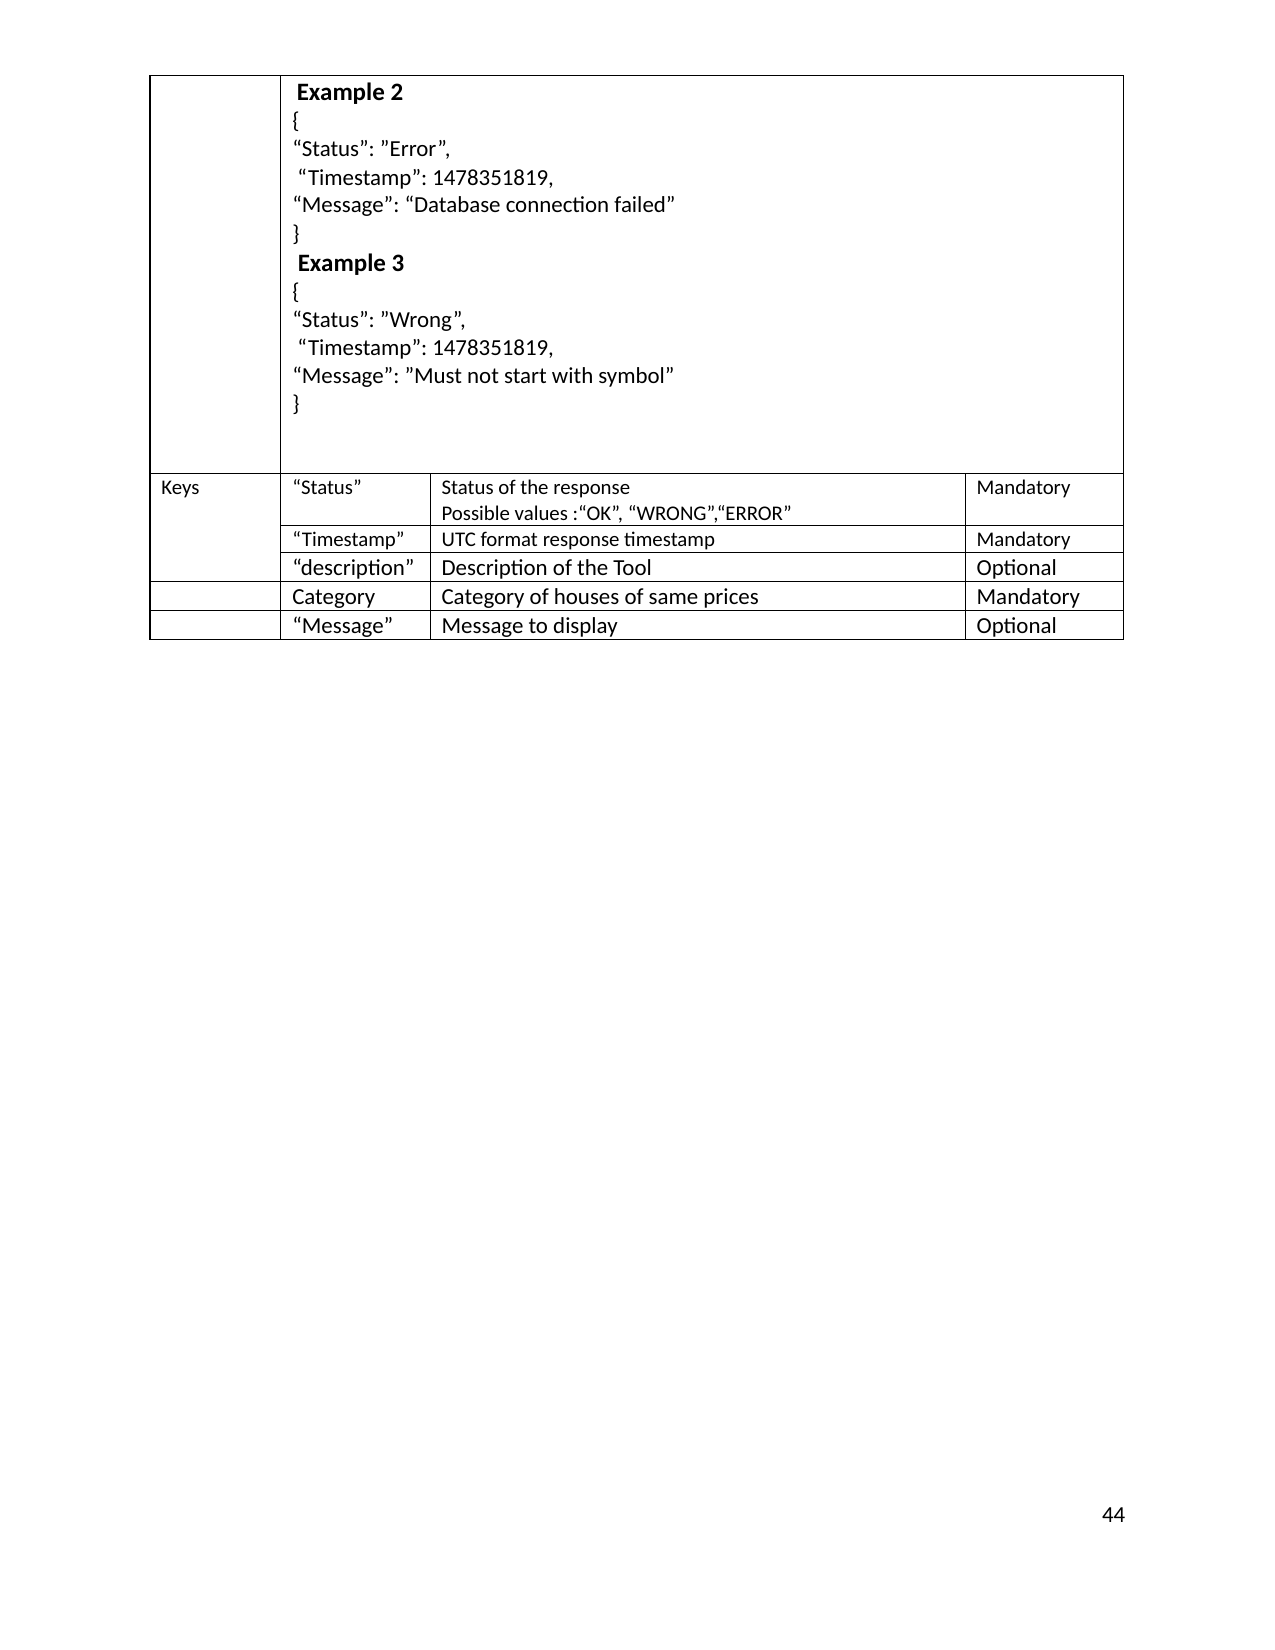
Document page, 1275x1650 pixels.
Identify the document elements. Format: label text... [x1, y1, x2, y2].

table_cell UTC format response timestamp [431, 526, 965, 552]
table_cell [151, 582, 280, 610]
table_cell Description of the Tool [431, 553, 965, 581]
table_cell “Timestamp” [281, 526, 430, 552]
table_cell “description” [281, 553, 430, 581]
table_cell Status of the response Possible values :“OK”, “WRONG”,“ERROR” [431, 474, 965, 525]
table_cell Message to display [431, 611, 965, 639]
table_cell “Status” [281, 474, 430, 525]
table_cell Mandatory [966, 582, 1123, 610]
table_cell Optional [966, 611, 1123, 639]
table_cell Keys [151, 474, 280, 581]
table_cell Mandatory [966, 526, 1123, 552]
table_cell Category of houses of same prices [431, 582, 965, 610]
table_cell Mandatory [966, 474, 1123, 525]
table_cell Category [281, 582, 430, 610]
table_cell Optional [966, 553, 1123, 581]
table_cell “Message” [281, 611, 430, 639]
table_cell [151, 611, 280, 639]
table_cell [151, 76, 280, 473]
table_cell Example 2 { “Status”: ”Error”, “Timestamp”: 1478351819, “Message”: “Database connection failed” } Example 3 { “Status”: ”Wrong”, “Timestamp”: 1478351819, “Message”: ”Must not start with symbol” } [281, 76, 1123, 473]
